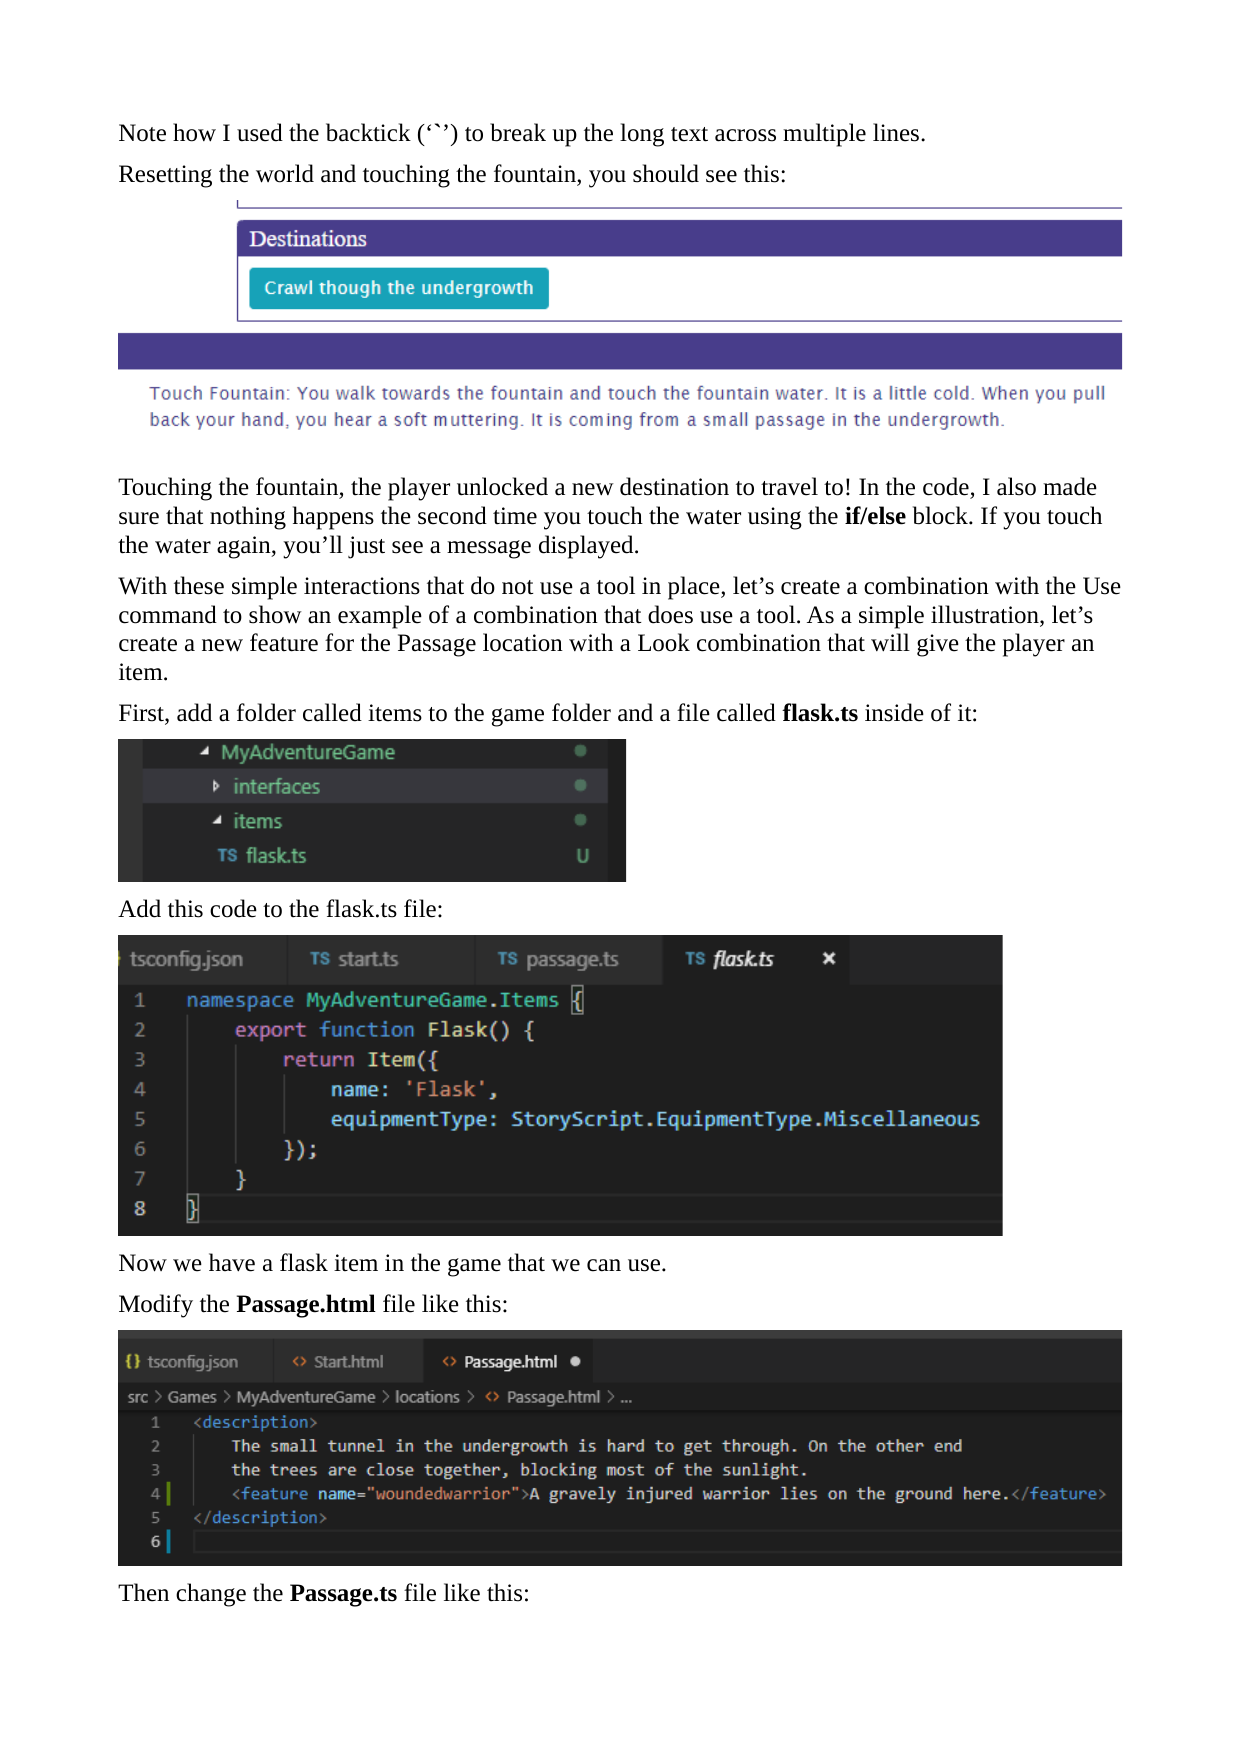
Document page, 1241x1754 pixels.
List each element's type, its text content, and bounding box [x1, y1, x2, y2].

text Modify the Passage.html file like this: [118, 1289, 1122, 1318]
text Note how I used the backtick (‘`’) to break up the long text across multiple lines. [118, 118, 1122, 147]
text With these simple interactions that do not use a tool in place, let’s create a combination with the Use command to show an example of a combination that does use a tool. As a simple illustration, let’s create a new feature for the Passage location with a Look combination that will give the player an item. [118, 571, 1122, 686]
text First, add a folder called items to the game folder and a file called flask.ts inside of it: [118, 698, 1122, 727]
text Touching the fountain, the player unlocked a new destination to travel to! In the code, I also made sure that nothing happens the second time you touch the water using the if/else block. If you touch the water again, you’ll just see a message displayed. [118, 472, 1122, 558]
text Now we have a flask item in the game that we can use. [118, 1248, 1122, 1277]
text Add this code to the flask.ts file: [118, 894, 1122, 923]
text Resetting the world and touching the fountain, you should see this: [118, 159, 1122, 188]
text Then change the Passage.ts file like this: [118, 1578, 1122, 1607]
